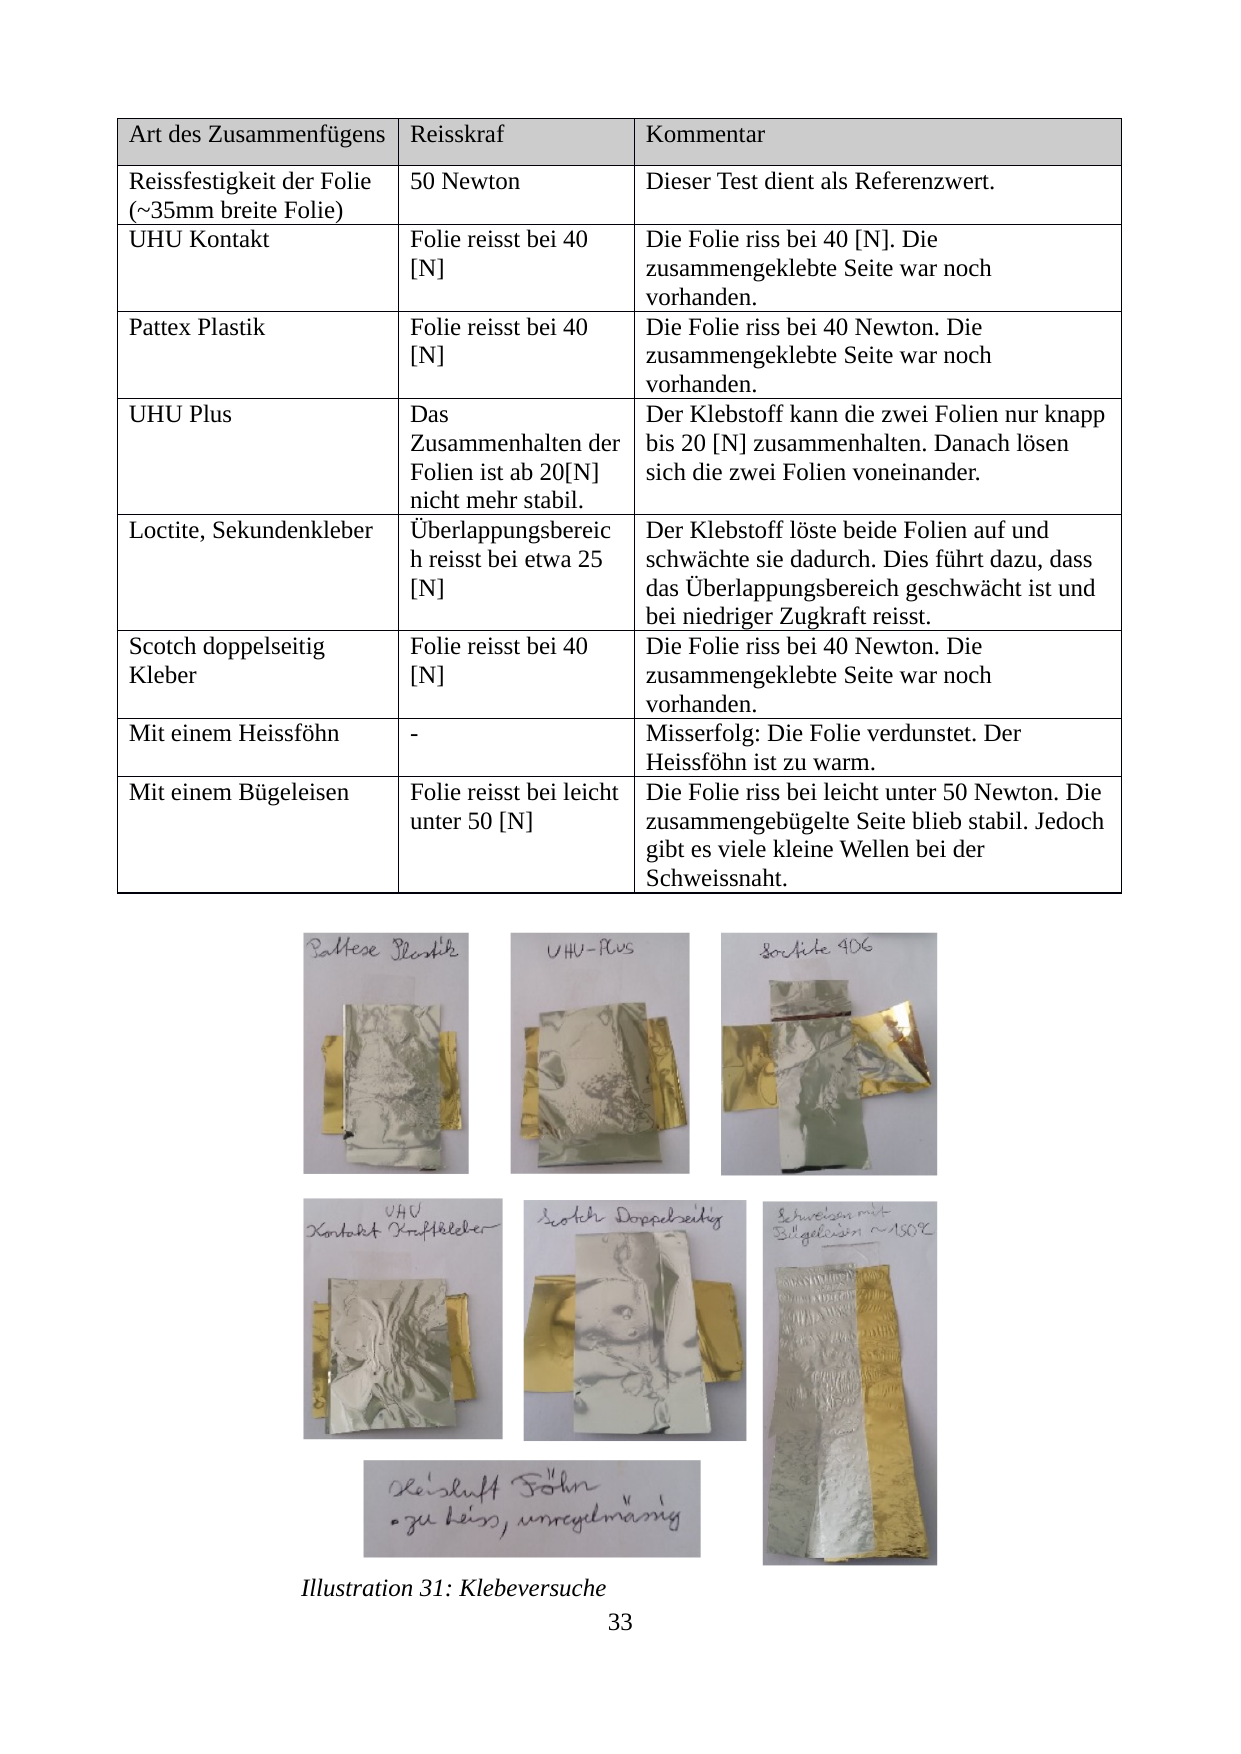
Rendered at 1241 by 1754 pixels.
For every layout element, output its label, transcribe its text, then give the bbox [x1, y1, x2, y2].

table_cell - [399, 719, 634, 776]
table_cell 50 Newton [399, 166, 634, 223]
picture [300, 928, 940, 1568]
table_cell Folie reisst bei 40 [N] [399, 225, 634, 311]
text Illustration 31: Klebeversuche [301, 1568, 939, 1602]
table_cell Folie reisst bei 40 [N] [399, 312, 634, 398]
table_cell Die Folie riss bei 40 Newton. Die zusammengeklebte Seite war noch vorhanden. [635, 312, 1121, 398]
table_cell Der Klebstoff löste beide Folien auf und schwächte sie dadurch. Dies führt dazu, dass das Überlappungsbereich geschwächt ist und bei niedriger Zugkraft reisst. [635, 515, 1121, 630]
table_cell Überlappungsbereich reisst bei etwa 25 [N] [399, 515, 634, 630]
table_header Art des Zusammenfügens [118, 119, 398, 165]
table_cell UHU Plus [118, 399, 398, 514]
table_cell Die Folie riss bei 40 Newton. Die zusammengeklebte Seite war noch vorhanden. [635, 631, 1121, 717]
table_cell Folie reisst bei leicht unter 50 [N] [399, 777, 634, 892]
table_header Kommentar [635, 119, 1121, 165]
table_cell Die Folie riss bei leicht unter 50 Newton. Die zusammengebügelte Seite blieb stabil. Jedoch gibt es viele kleine Wellen bei der Schweissnaht. [635, 777, 1121, 892]
table_cell Dieser Test dient als Referenzwert. [635, 166, 1121, 223]
table_cell Scotch doppelseitig Kleber [118, 631, 398, 717]
table_cell Der Klebstoff kann die zwei Folien nur knapp bis 20 [N] zusammenhalten. Danach lösen sich die zwei Folien voneinander. [635, 399, 1121, 514]
table_cell Misserfolg: Die Folie verdunstet. Der Heissföhn ist zu warm. [635, 719, 1121, 776]
table_cell Folie reisst bei 40 [N] [399, 631, 634, 717]
table_cell Reissfestigkeit der Folie (~35mm breite Folie) [118, 166, 398, 223]
table_cell Mit einem Heissföhn [118, 719, 398, 776]
table_cell UHU Kontakt [118, 225, 398, 311]
table_header Reisskraf [399, 119, 634, 165]
table_cell Loctite, Sekundenkleber [118, 515, 398, 630]
table_cell Pattex Plastik [118, 312, 398, 398]
table_cell Mit einem Bügeleisen [118, 777, 398, 892]
table_cell Die Folie riss bei 40 [N]. Die zusammengeklebte Seite war noch vorhanden. [635, 225, 1121, 311]
table_cell Das Zusammenhalten der Folien ist ab 20[N] nicht mehr stabil. [399, 399, 634, 514]
